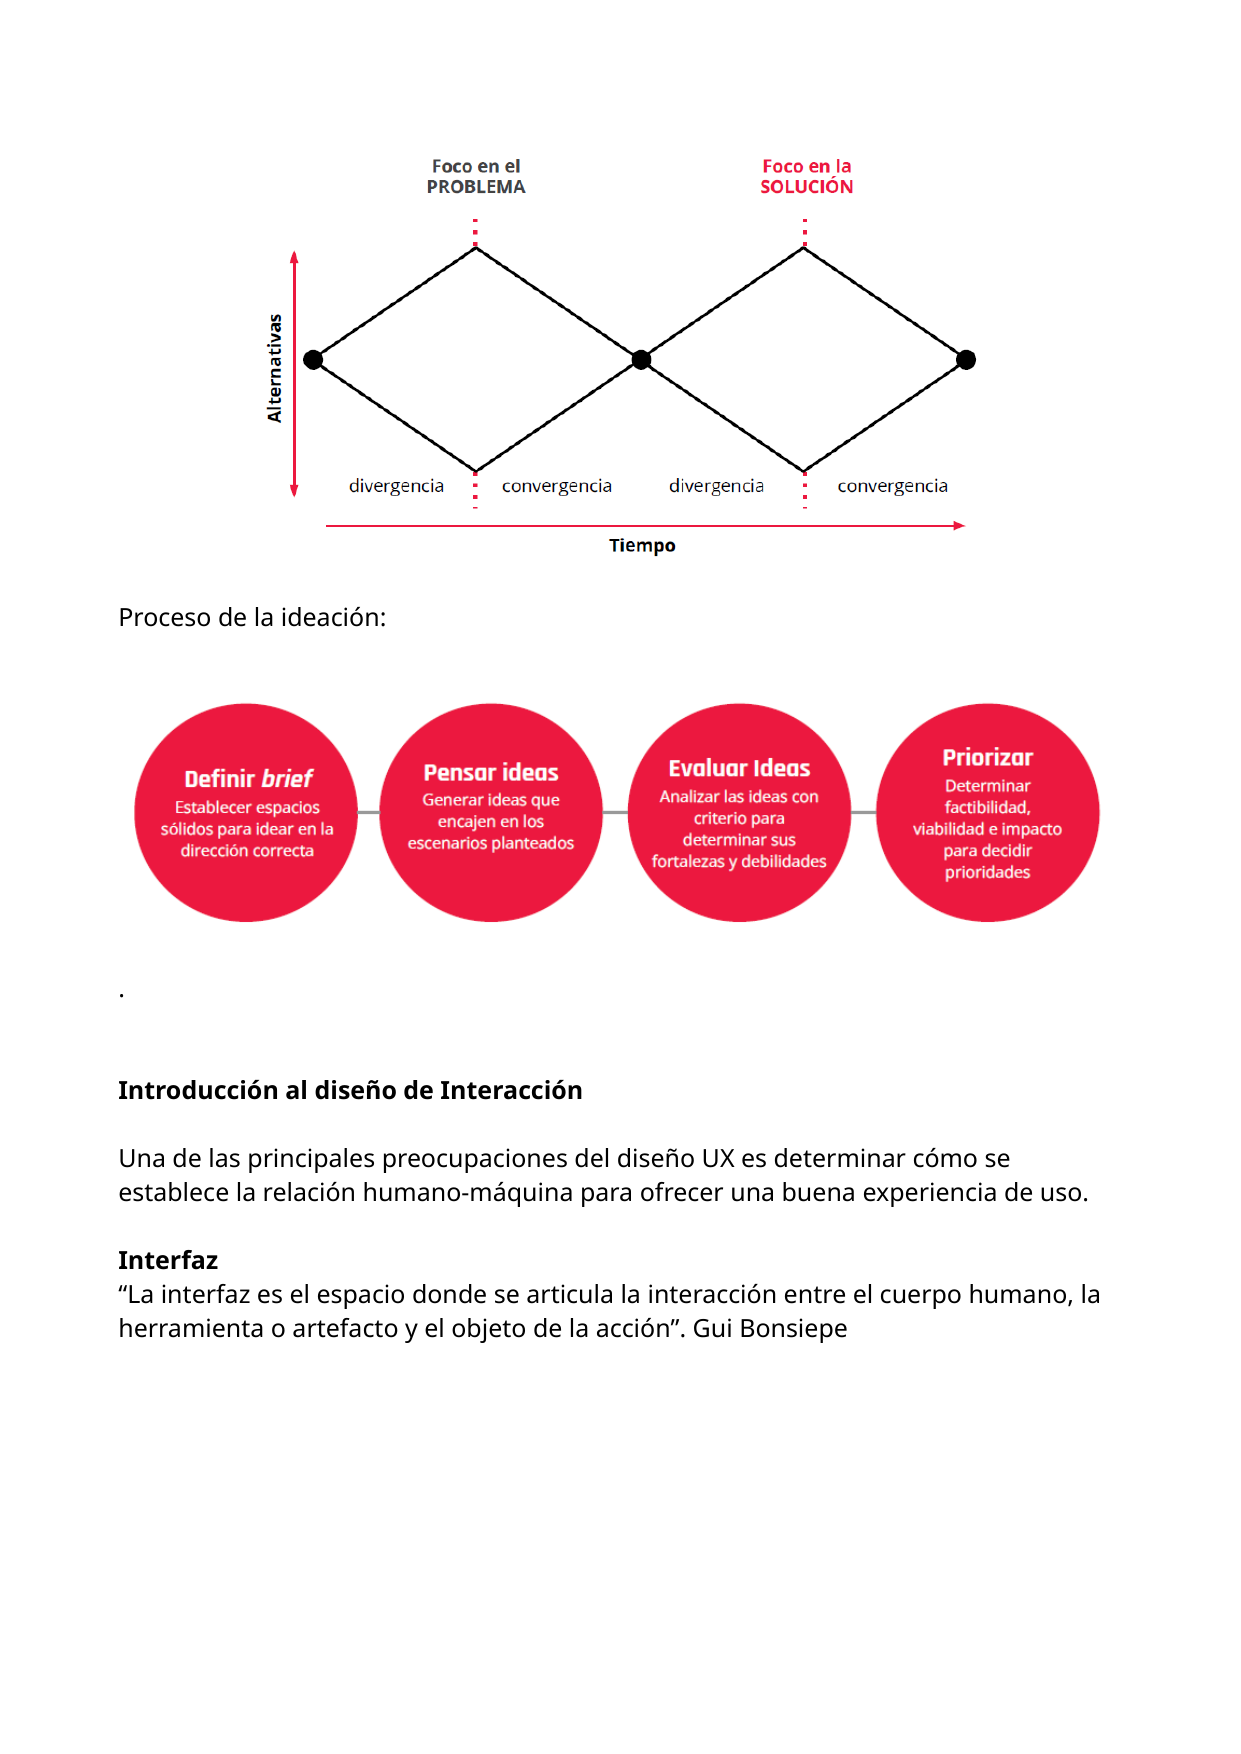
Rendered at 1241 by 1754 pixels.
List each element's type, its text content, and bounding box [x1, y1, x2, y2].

picture [247, 141, 993, 564]
text Introducción al diseño de Interacción [118, 1072, 1122, 1107]
text . [118, 935, 1122, 1004]
text “La interfaz es el espacio donde se articula la interacción entre el cuerpo humano, la herramienta o artefacto y el objeto de la acción”. Gui Bonsiepe [118, 1277, 1122, 1345]
text Proceso de la ideación: [118, 118, 1122, 633]
text [118, 667, 1122, 691]
picture [118, 691, 1123, 935]
text Interfaz [118, 1243, 1122, 1277]
text Una de las principales preocupaciones del diseño UX es determinar cómo se establece la relación humano-máquina para ofrecer una buena experiencia de uso. [118, 1141, 1122, 1209]
